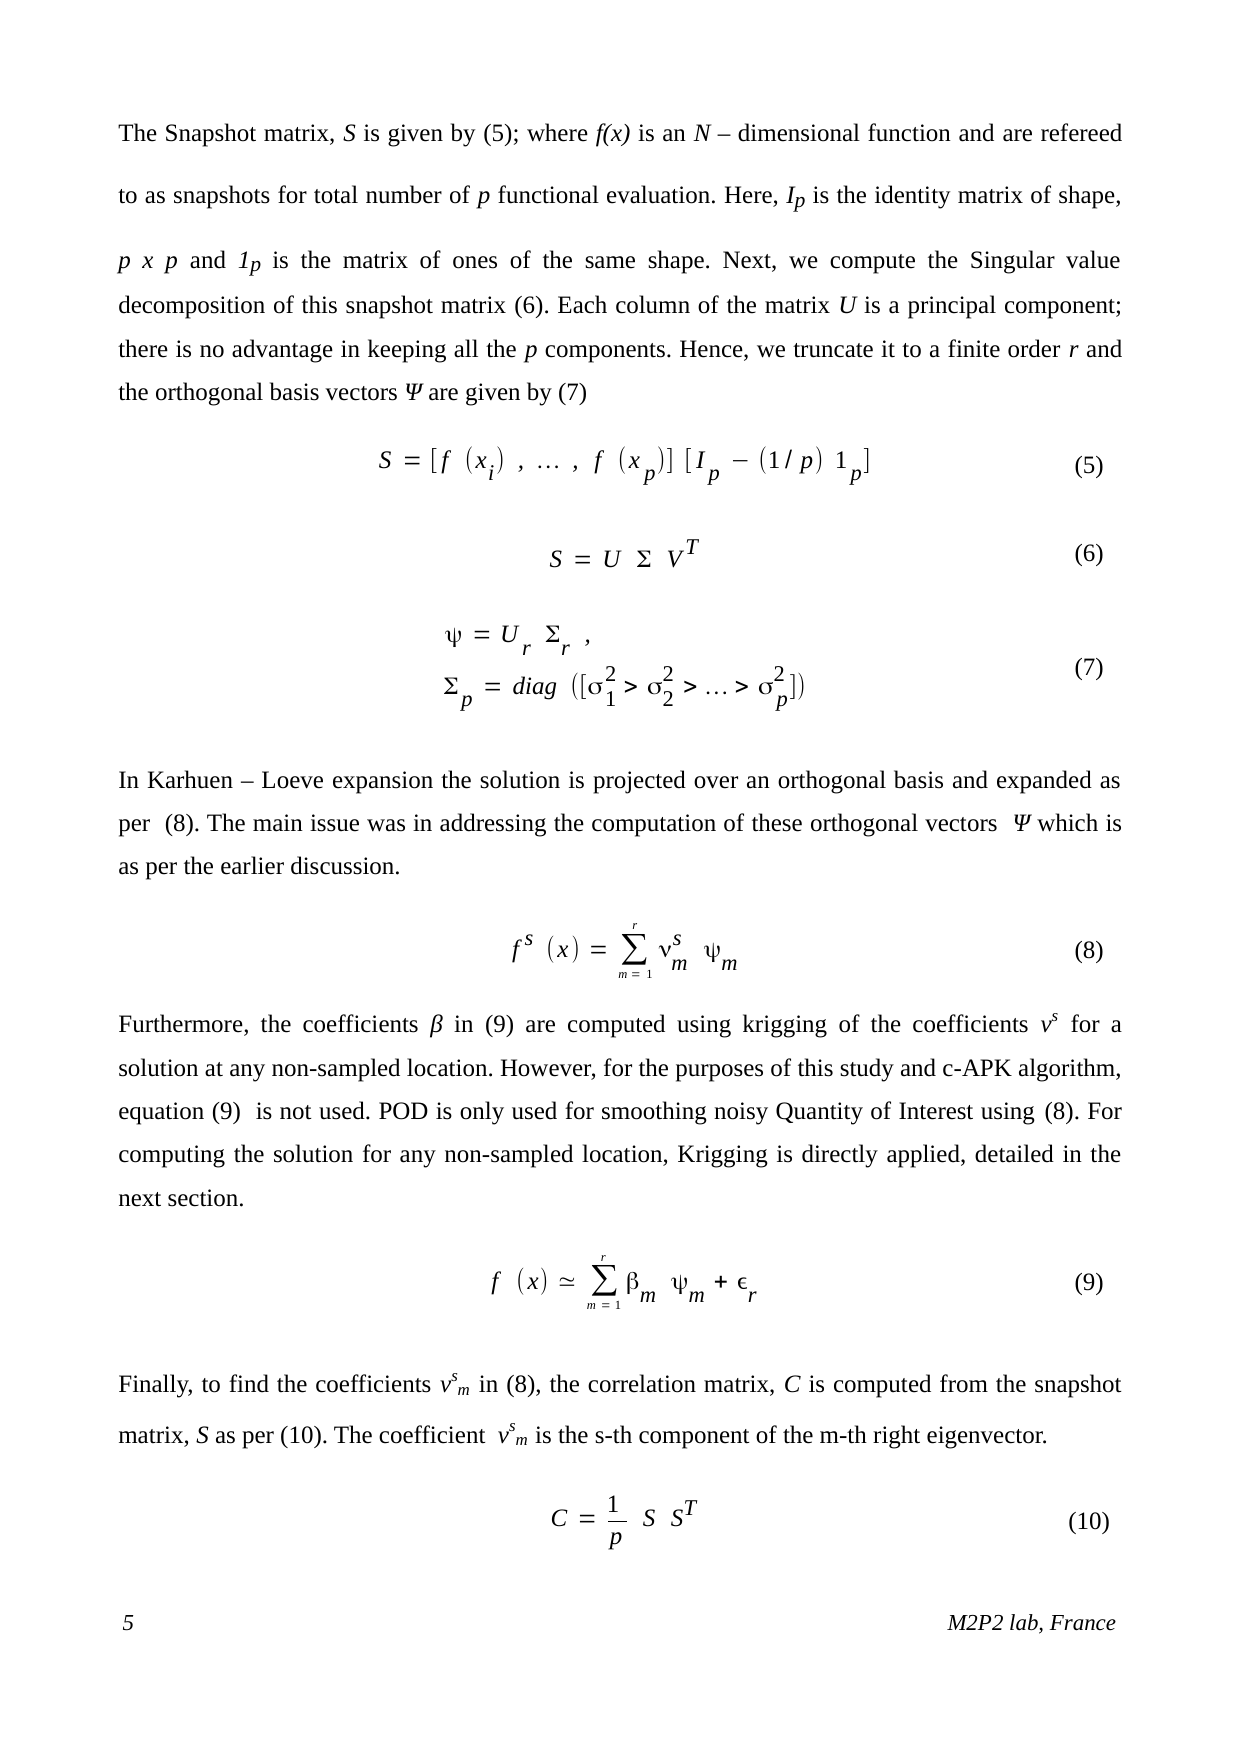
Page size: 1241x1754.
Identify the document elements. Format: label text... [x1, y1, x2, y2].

table_header [194, 894, 1056, 1005]
table_header (6) [1056, 510, 1122, 596]
table_header [194, 420, 1056, 509]
table_header [118, 596, 193, 736]
text The Snapshot matrix, S is given by (5); where f(x) is an N – dimensional function and are refereed to as snapshots for total number of p functional evaluation. Here, Ip is the identity matrix of shape, p x p and 1p is the matrix of ones of the same shape. Next, we compute the Singular value decomposition of this snapshot matrix (6). Each column of the matrix U is a principal component; there is no advantage in keeping all the p components. Hence, we truncate it to a finite order r and the orthogonal basis vectors Ψ are given by (7) [118, 118, 1122, 406]
table_header [118, 420, 193, 509]
table_header (5) [1056, 420, 1122, 509]
table_header [194, 510, 1056, 596]
text In Karhuen – Loeve expansion the solution is projected over an orthogonal basis and expanded as per (8). The main issue was in addressing the computation of these orthogonal vectors Ψ which is as per the earlier discussion. [118, 765, 1122, 880]
table_header (10) [1056, 1466, 1122, 1574]
table_header (7) [1056, 596, 1122, 736]
table_header [118, 894, 193, 1005]
table_header [118, 1226, 193, 1337]
table_header [194, 596, 1056, 736]
text Finally, to find the coefficients νsm in (8), the correlation matrix, C is computed from the snapshot matrix, S as per (10). The coefficient νsm is the s-th component of the m-th right eigenvector. [118, 1366, 1122, 1449]
text Furthermore, the coefficients β in (9) are computed using krigging of the coefficients νs for a solution at any non-sampled location. However, for the purposes of this study and c-APK algorithm, equation (9) is not used. POD is only used for smoothing noisy Quantity of Interest using (8). For computing the solution for any non-sampled location, Krigging is directly applied, detailed in the next section. [118, 1005, 1122, 1211]
table_header [118, 1466, 193, 1574]
table_header (8) [1056, 894, 1122, 1005]
table_header (9) [1056, 1226, 1122, 1337]
table_header [194, 1466, 1056, 1574]
table_header [118, 510, 193, 596]
table_header [194, 1226, 1056, 1337]
